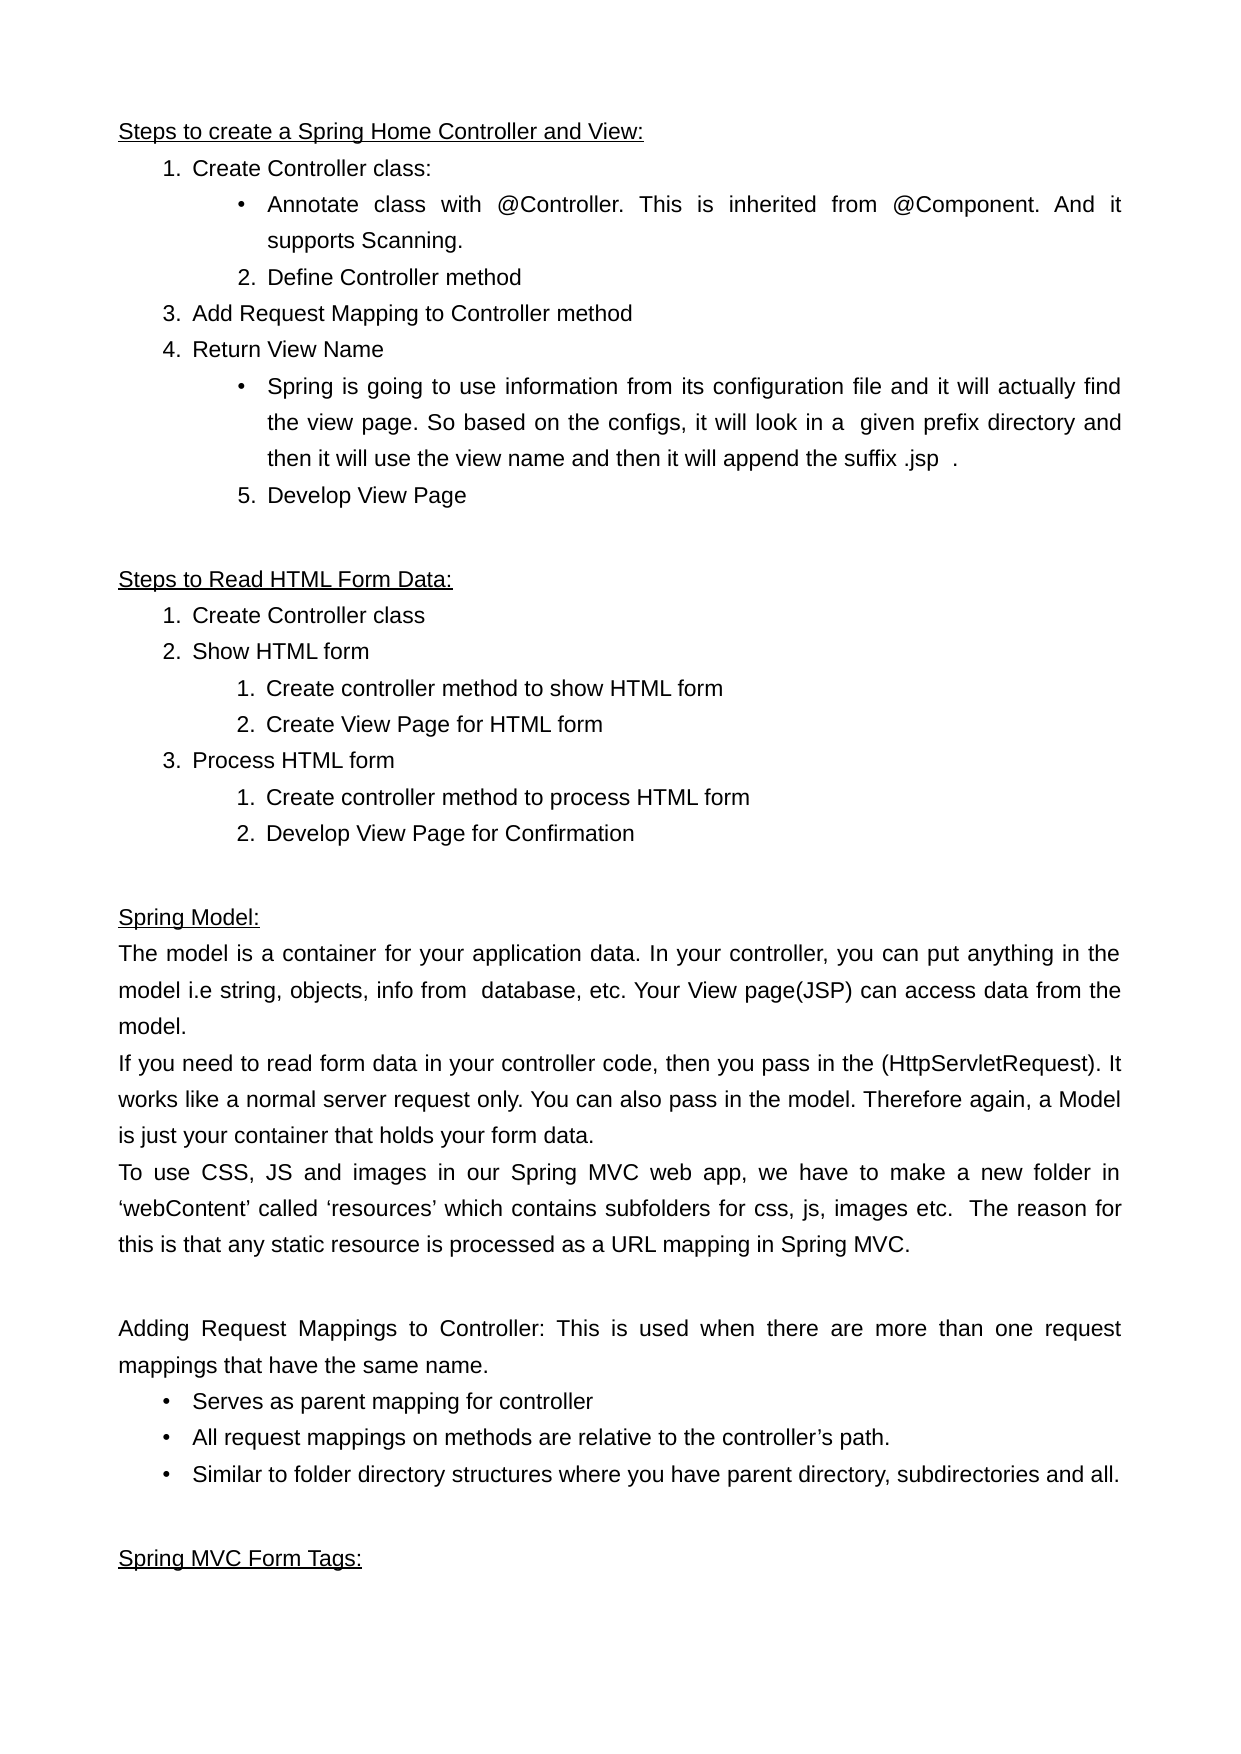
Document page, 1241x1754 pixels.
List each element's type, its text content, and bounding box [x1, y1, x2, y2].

list Similar to folder directory structures where you have parent directory, subdirectories and all. [162, 1461, 1122, 1487]
list All request mappings on methods are relative to the controller’s path. [162, 1424, 1122, 1451]
list Create controller method to show HTML form [236, 675, 1122, 701]
list Create View Page for HTML form [236, 711, 1122, 737]
list Define Controller method [237, 263, 1122, 290]
text Spring Model: [118, 904, 1122, 930]
text The model is a container for your application data. In your controller, you can put anything in the model i.e string, objects, info from database, etc. Your View page(JSP) can access data from the model. [118, 940, 1122, 1039]
list Show HTML form [162, 638, 1122, 665]
text If you need to read form data in your controller code, then you pass in the (HttpServletRequest). It works like a normal server request only. You can also pass in the model. Therefore again, a Model is just your container that holds your form data. [118, 1049, 1122, 1148]
text To use CSS, JS and images in our Spring MVC web app, we have to make a new folder in ‘webContent’ called ‘resources’ which contains subfolders for css, js, images etc. The reason for this is that any static resource is processed as a URL mapping in Spring MVC. [118, 1158, 1122, 1258]
text Steps to create a Spring Home Controller and View: [118, 118, 1122, 144]
list Develop View Page for Confirmation [236, 820, 1122, 846]
list Add Request Mapping to Controller method [162, 300, 1122, 326]
text Spring MVC Form Tags: [118, 1544, 1122, 1571]
list Create controller method to process HTML form [236, 784, 1122, 810]
list Return View Name [162, 336, 1122, 363]
text Steps to Read HTML Form Data: [118, 566, 1122, 592]
list Develop View Page [237, 482, 1122, 508]
list Serves as parent mapping for controller [162, 1388, 1122, 1414]
list Annotate class with @Controller. This is inherited from @Component. And it supports Scanning. [237, 191, 1122, 253]
list Create Controller class [162, 602, 1122, 628]
list Create Controller class: [162, 154, 1122, 181]
list Process HTML form [162, 747, 1122, 774]
list Spring is going to use information from its configuration file and it will actually find the view page. So based on the configs, it will look in a given prefix directory and then it will use the view name and then it will append the suffix .jsp . [237, 373, 1122, 472]
text Adding Request Mappings to Controller: This is used when there are more than one request mappings that have the same name. [118, 1315, 1122, 1378]
